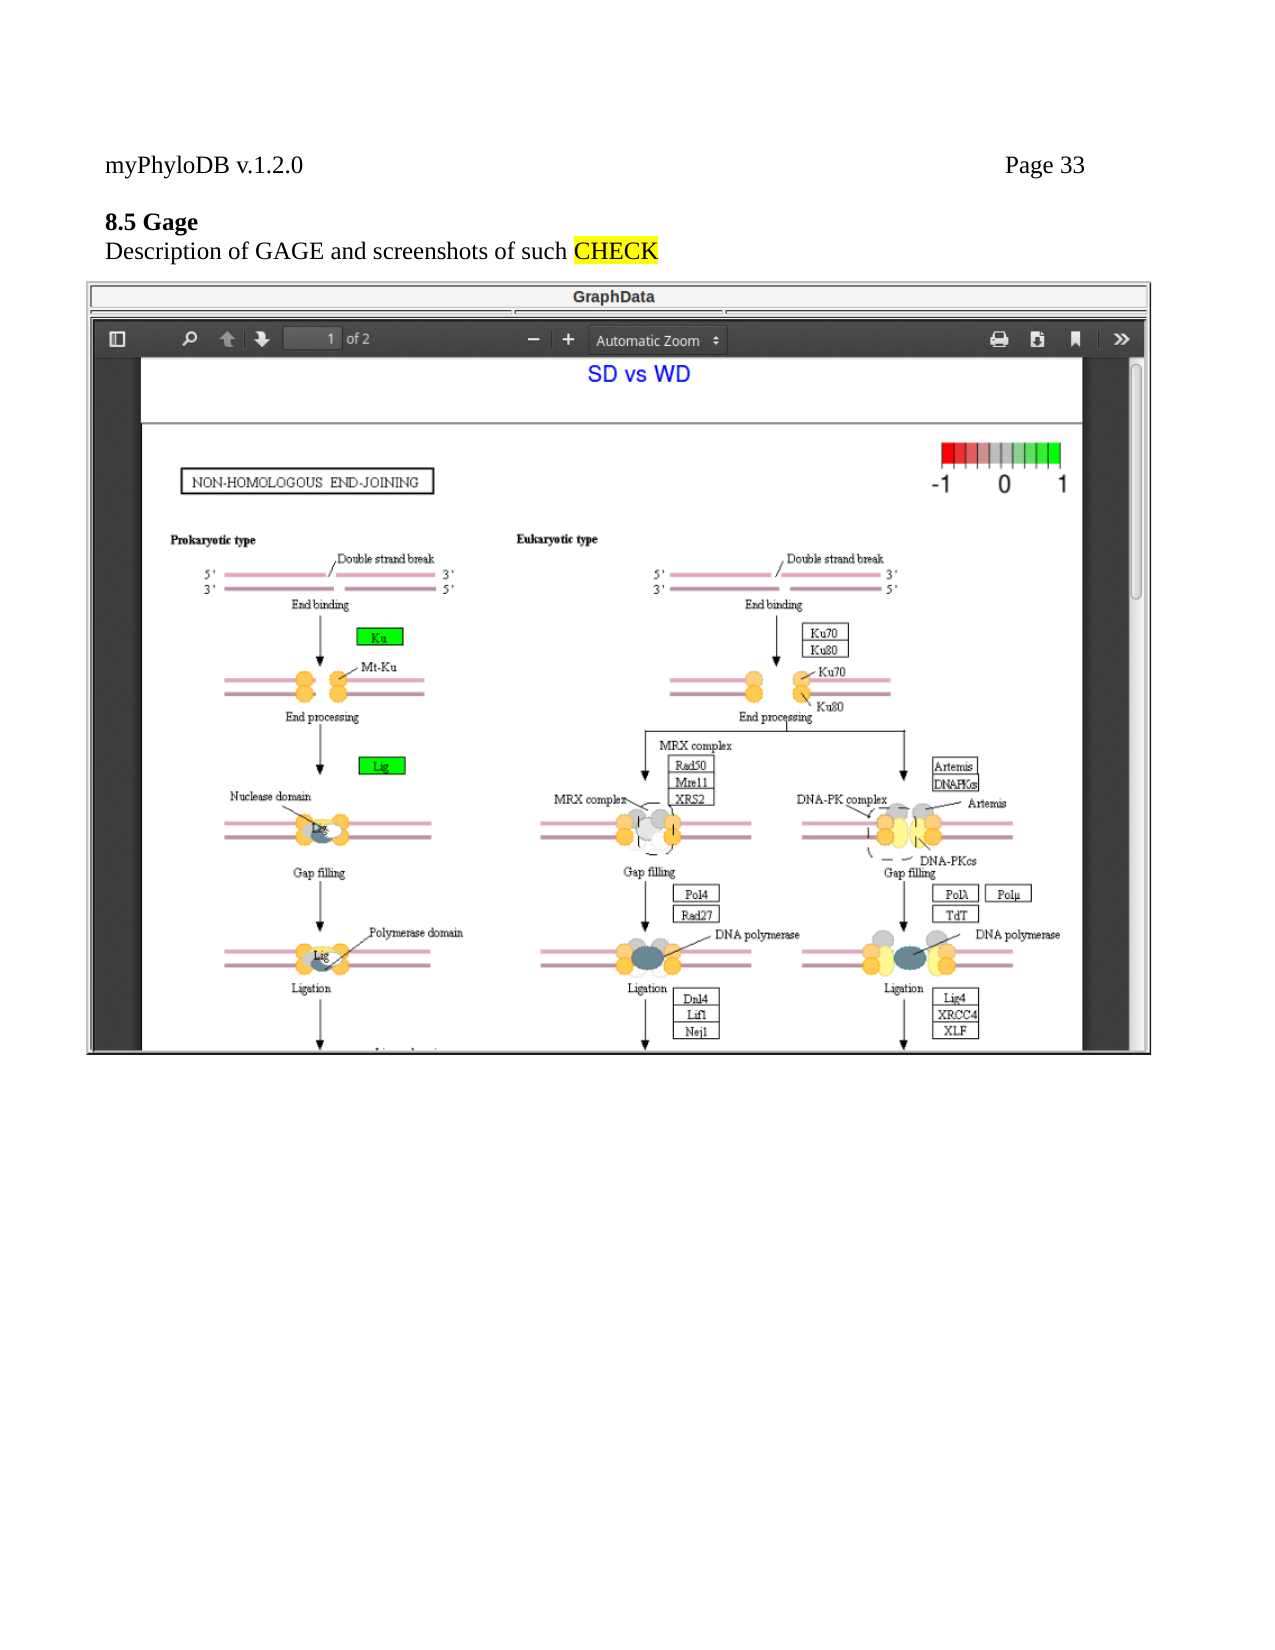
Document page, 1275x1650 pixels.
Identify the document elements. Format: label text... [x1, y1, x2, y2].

picture [86, 281, 1152, 1055]
text 8.5 Gage [105, 207, 1170, 236]
text Description of GAGE and screenshots of such CHECK [105, 236, 1170, 264]
